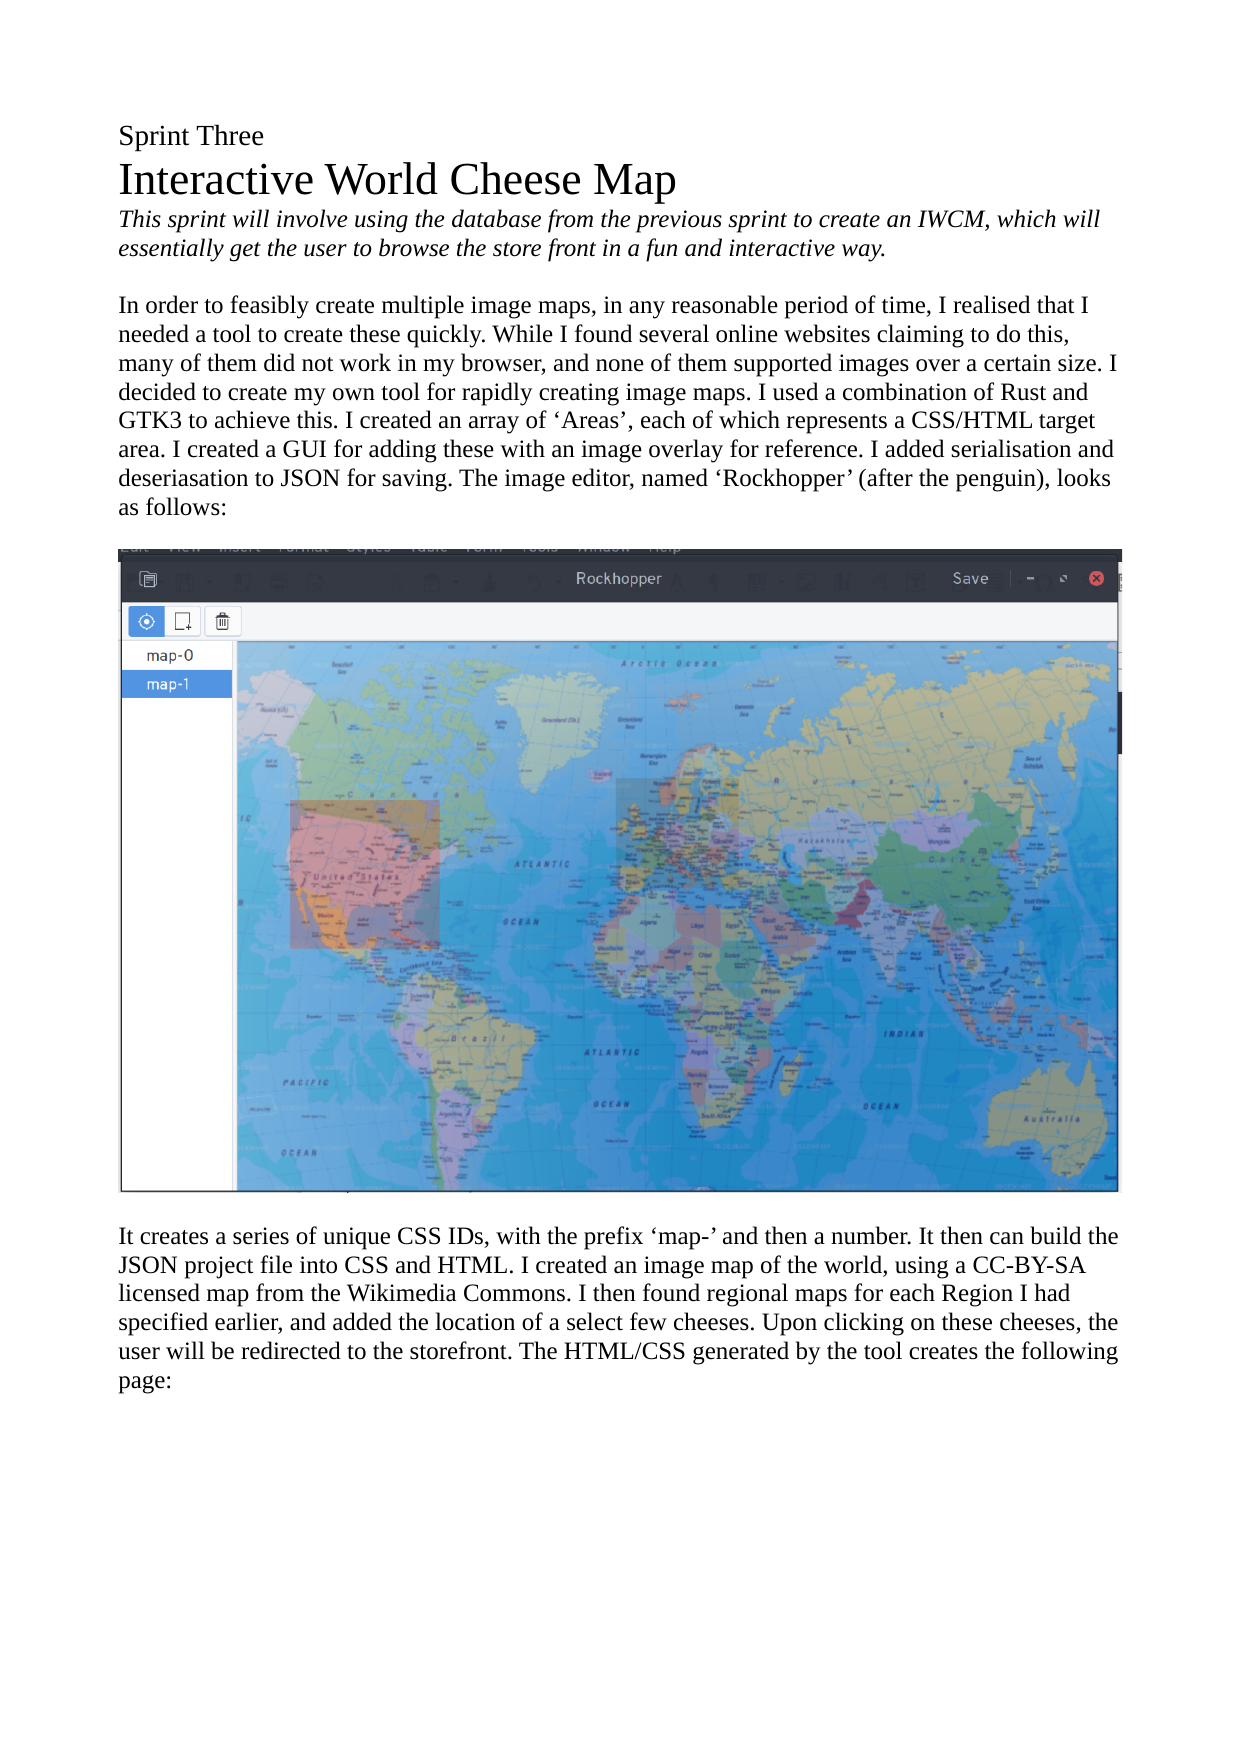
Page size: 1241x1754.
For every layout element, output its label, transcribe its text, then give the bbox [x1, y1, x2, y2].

text Sprint Three [118, 118, 1122, 152]
text This sprint will involve using the database from the previous sprint to create an IWCM, which will essentially get the user to browse the store front in a fun and interactive way. [118, 204, 1122, 262]
text Interactive World Cheese Map [118, 152, 1122, 204]
text It creates a series of unique CSS IDs, with the prefix ‘map-’ and then a number. It then can build the JSON project file into CSS and HTML. I created an image map of the world, using a CC-BY-SA licensed map from the Wikimedia Commons. I then found regional maps for each Region I had specified earlier, and added the location of a select few cheeses. Upon clicking on these cheeses, the user will be redirected to the storefront. The HTML/CSS generated by the tool creates the following page: [118, 1221, 1122, 1393]
text In order to feasibly create multiple image maps, in any reasonable period of time, I realised that I needed a tool to create these quickly. While I found several online websites claiming to do this, many of them did not work in my browser, and none of them supported images over a certain size. I decided to create my own tool for rapidly creating image maps. I used a combination of Rust and GTK3 to achieve this. I created an array of ‘Areas’, each of which represents a CSS/HTML target area. I created a GUI for adding these with an image overlay for reference. I added serialisation and deseriasation to JSON for saving. The image editor, named ‘Rockhopper’ (after the penguin), looks as follows: [118, 291, 1122, 521]
picture [118, 549, 1123, 1193]
